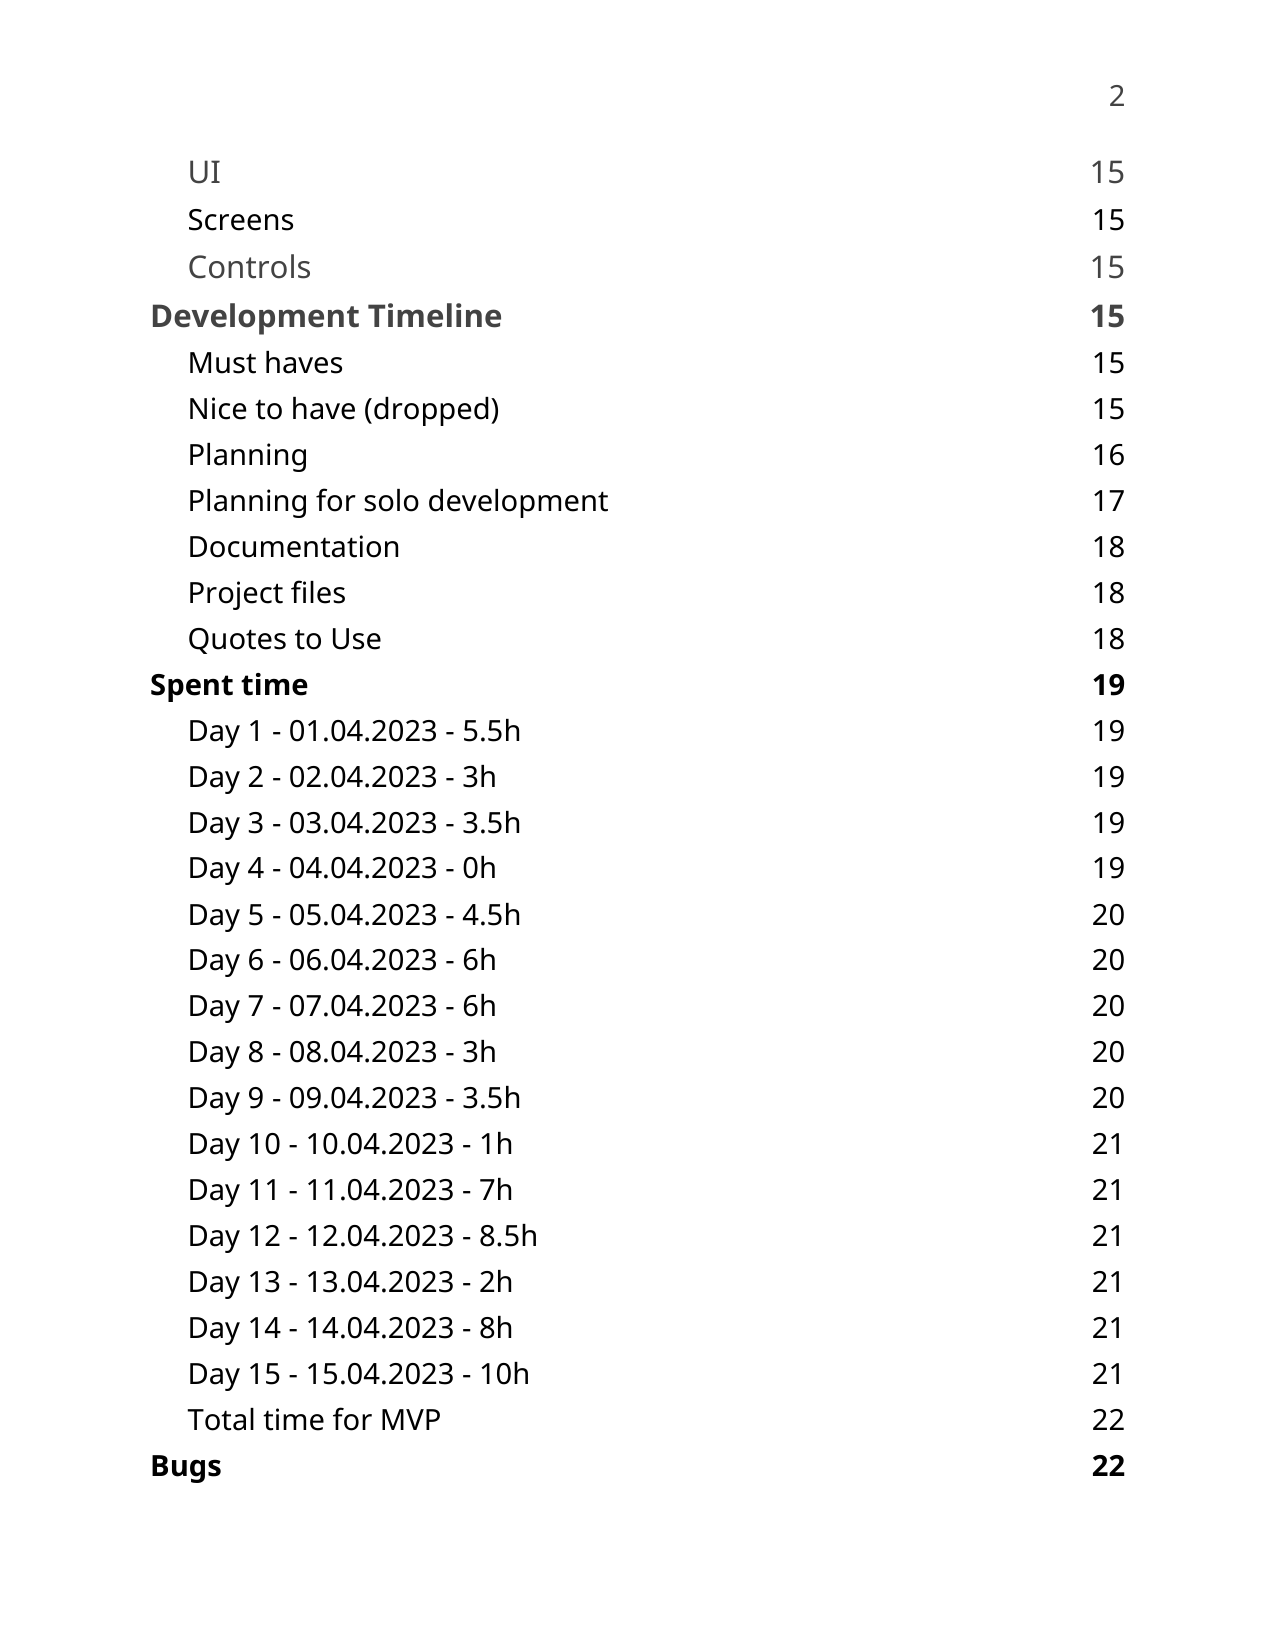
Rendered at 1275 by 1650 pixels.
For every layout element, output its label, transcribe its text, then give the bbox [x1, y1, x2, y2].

text Day 15 - 15.04.2023 - 10h 21 [187, 1353, 1125, 1393]
text Quotes to Use 18 [187, 618, 1125, 658]
text Planning 16 [187, 434, 1125, 474]
text Day 8 - 08.04.2023 - 3h 20 [187, 1032, 1125, 1071]
text Day 1 - 01.04.2023 - 5.5h 19 [187, 710, 1125, 750]
text Development Timeline 15 [150, 294, 1125, 336]
text Day 11 - 11.04.2023 - 7h 21 [187, 1169, 1125, 1209]
text UI 15 [187, 150, 1125, 193]
text Spent time 19 [150, 664, 1125, 704]
text Day 14 - 14.04.2023 - 8h 21 [187, 1307, 1125, 1347]
text Project files 18 [187, 572, 1125, 612]
text Day 10 - 10.04.2023 - 1h 21 [187, 1123, 1125, 1163]
text Day 13 - 13.04.2023 - 2h 21 [187, 1261, 1125, 1301]
text Day 6 - 06.04.2023 - 6h 20 [187, 940, 1125, 979]
text Day 12 - 12.04.2023 - 8.5h 21 [187, 1215, 1125, 1255]
text Total time for MVP 22 [187, 1399, 1125, 1439]
text Documentation 18 [187, 526, 1125, 566]
text Day 5 - 05.04.2023 - 4.5h 20 [187, 894, 1125, 933]
text Planning for solo development 17 [187, 480, 1125, 520]
text Must haves 15 [187, 342, 1125, 382]
text Screens 15 [187, 199, 1125, 238]
text Day 2 - 02.04.2023 - 3h 19 [187, 756, 1125, 796]
text Controls 15 [187, 245, 1125, 287]
text Day 9 - 09.04.2023 - 3.5h 20 [187, 1077, 1125, 1117]
text Day 4 - 04.04.2023 - 0h 19 [187, 848, 1125, 887]
text Day 7 - 07.04.2023 - 6h 20 [187, 986, 1125, 1025]
text Nice to have (dropped) 15 [187, 388, 1125, 428]
text Day 3 - 03.04.2023 - 3.5h 19 [187, 802, 1125, 842]
text Bugs 22 [150, 1445, 1125, 1485]
